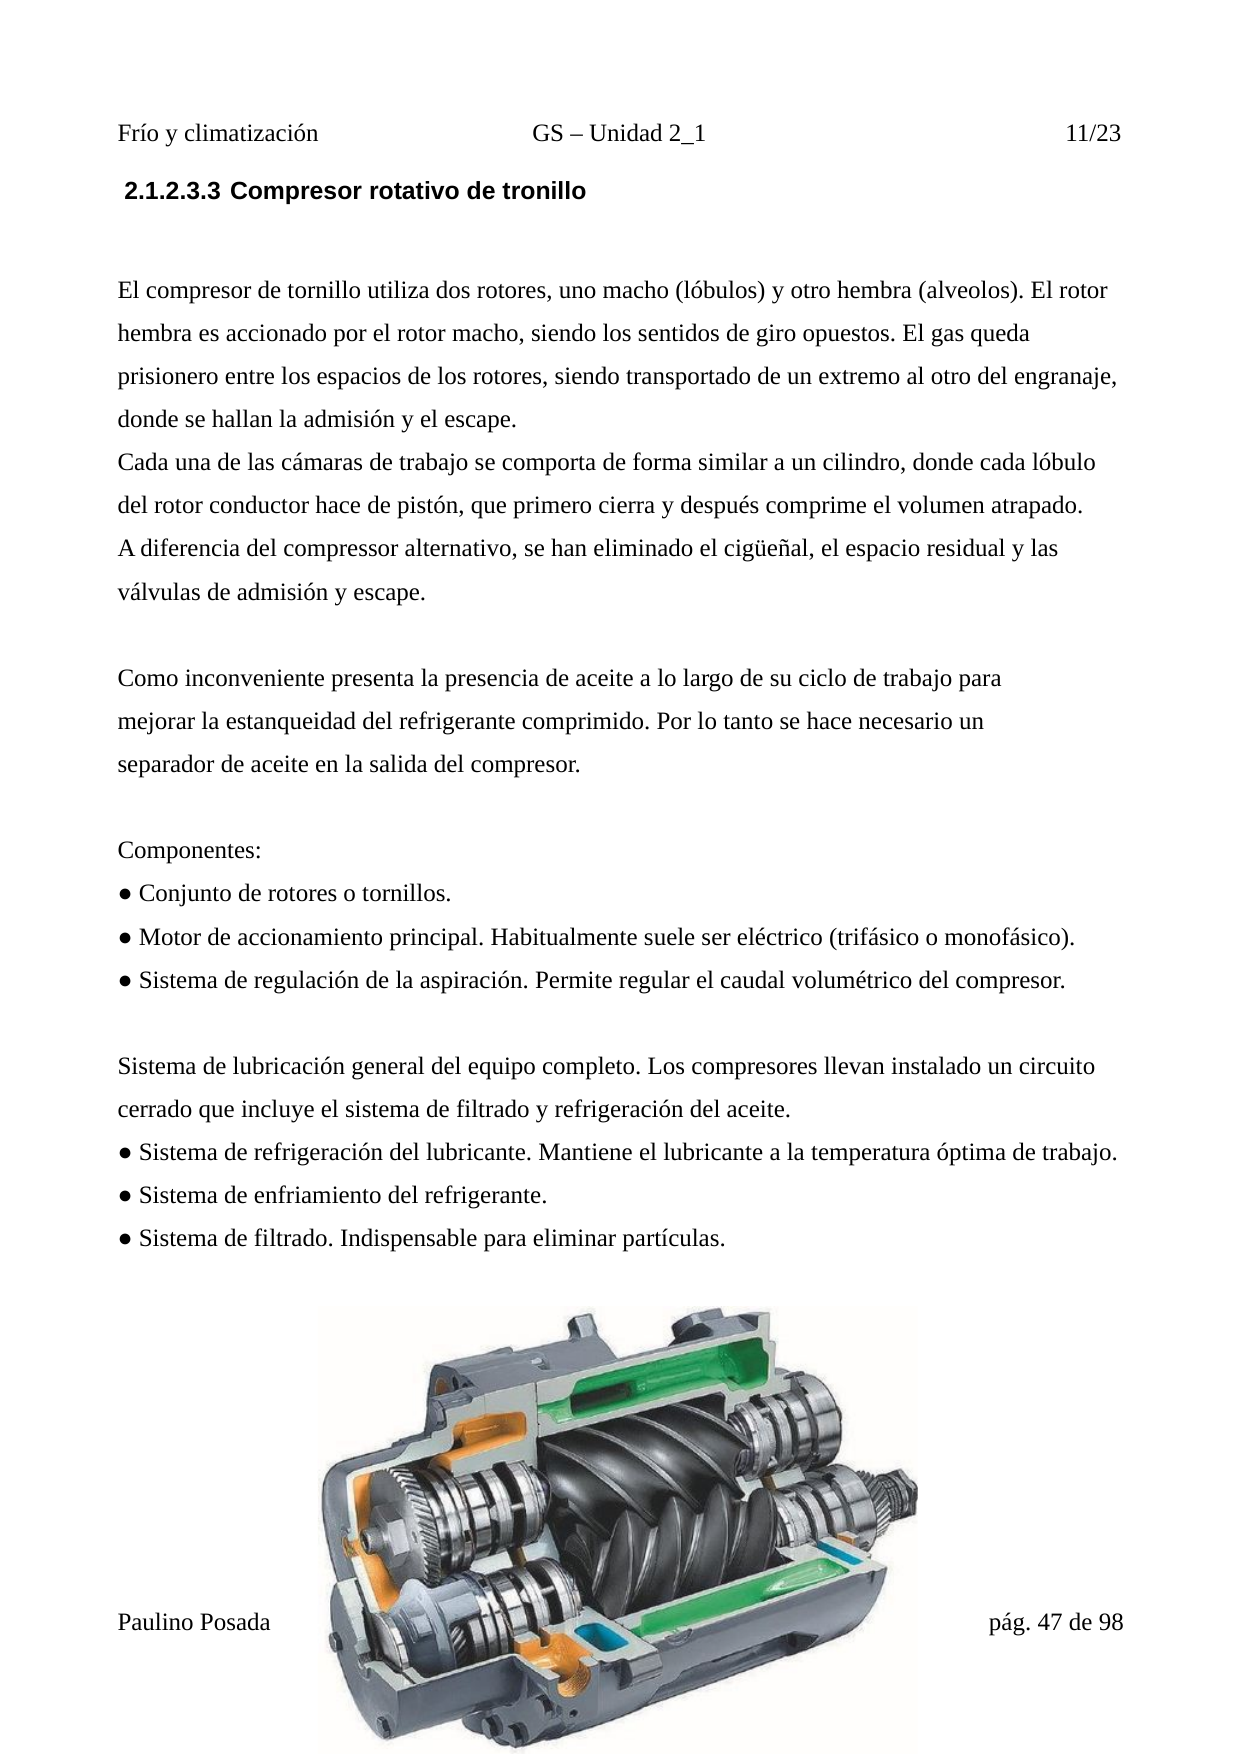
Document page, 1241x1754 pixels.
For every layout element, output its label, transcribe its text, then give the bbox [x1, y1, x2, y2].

subtitle Compresor rotativo de tronillo [117, 176, 1123, 205]
text A diferencia del compressor alternativo, se han eliminado el cigüeñal, el espacio residual y las válvulas de admisión y escape. [117, 533, 1123, 605]
text ● Conjunto de rotores o tornillos. [117, 878, 1123, 907]
picture [317, 1306, 918, 1754]
text Sistema de lubricación general del equipo completo. Los compresores llevan instalado un circuito cerrado que incluye el sistema de filtrado y refrigeración del aceite. [117, 1051, 1123, 1123]
text Cada una de las cámaras de trabajo se comporta de forma similar a un cilindro, donde cada lóbulo del rotor conductor hace de pistón, que primero cierra y después comprime el volumen atrapado. [117, 447, 1123, 519]
text ● Sistema de regulación de la aspiración. Permite regular el caudal volumétrico del compresor. [117, 965, 1123, 993]
text ● Sistema de refrigeración del lubricante. Mantiene el lubricante a la temperatura óptima de trabajo. [117, 1137, 1123, 1166]
text ● Motor de accionamiento principal. Habitualmente suele ser eléctrico (trifásico o monofásico). [117, 922, 1123, 950]
text ● Sistema de enfriamiento del refrigerante. [117, 1180, 1123, 1209]
text El compresor de tornillo utiliza dos rotores, uno macho (lóbulos) y otro hembra (alveolos). El rotor hembra es accionado por el rotor macho, siendo los sentidos de giro opuestos. El gas queda prisionero entre los espacios de los rotores, siendo transportado de un extremo al otro del engranaje, donde se hallan la admisión y el escape. [117, 275, 1123, 433]
text mejorar la estanqueidad del refrigerante comprimido. Por lo tanto se hace necesario un [117, 706, 1123, 735]
text ● Sistema de filtrado. Indispensable para eliminar partículas. [117, 1223, 1123, 1252]
text Como inconveniente presenta la presencia de aceite a lo largo de su ciclo de trabajo para [117, 663, 1123, 692]
text separador de aceite en la salida del compresor. [117, 749, 1123, 778]
text Componentes: [117, 835, 1123, 864]
